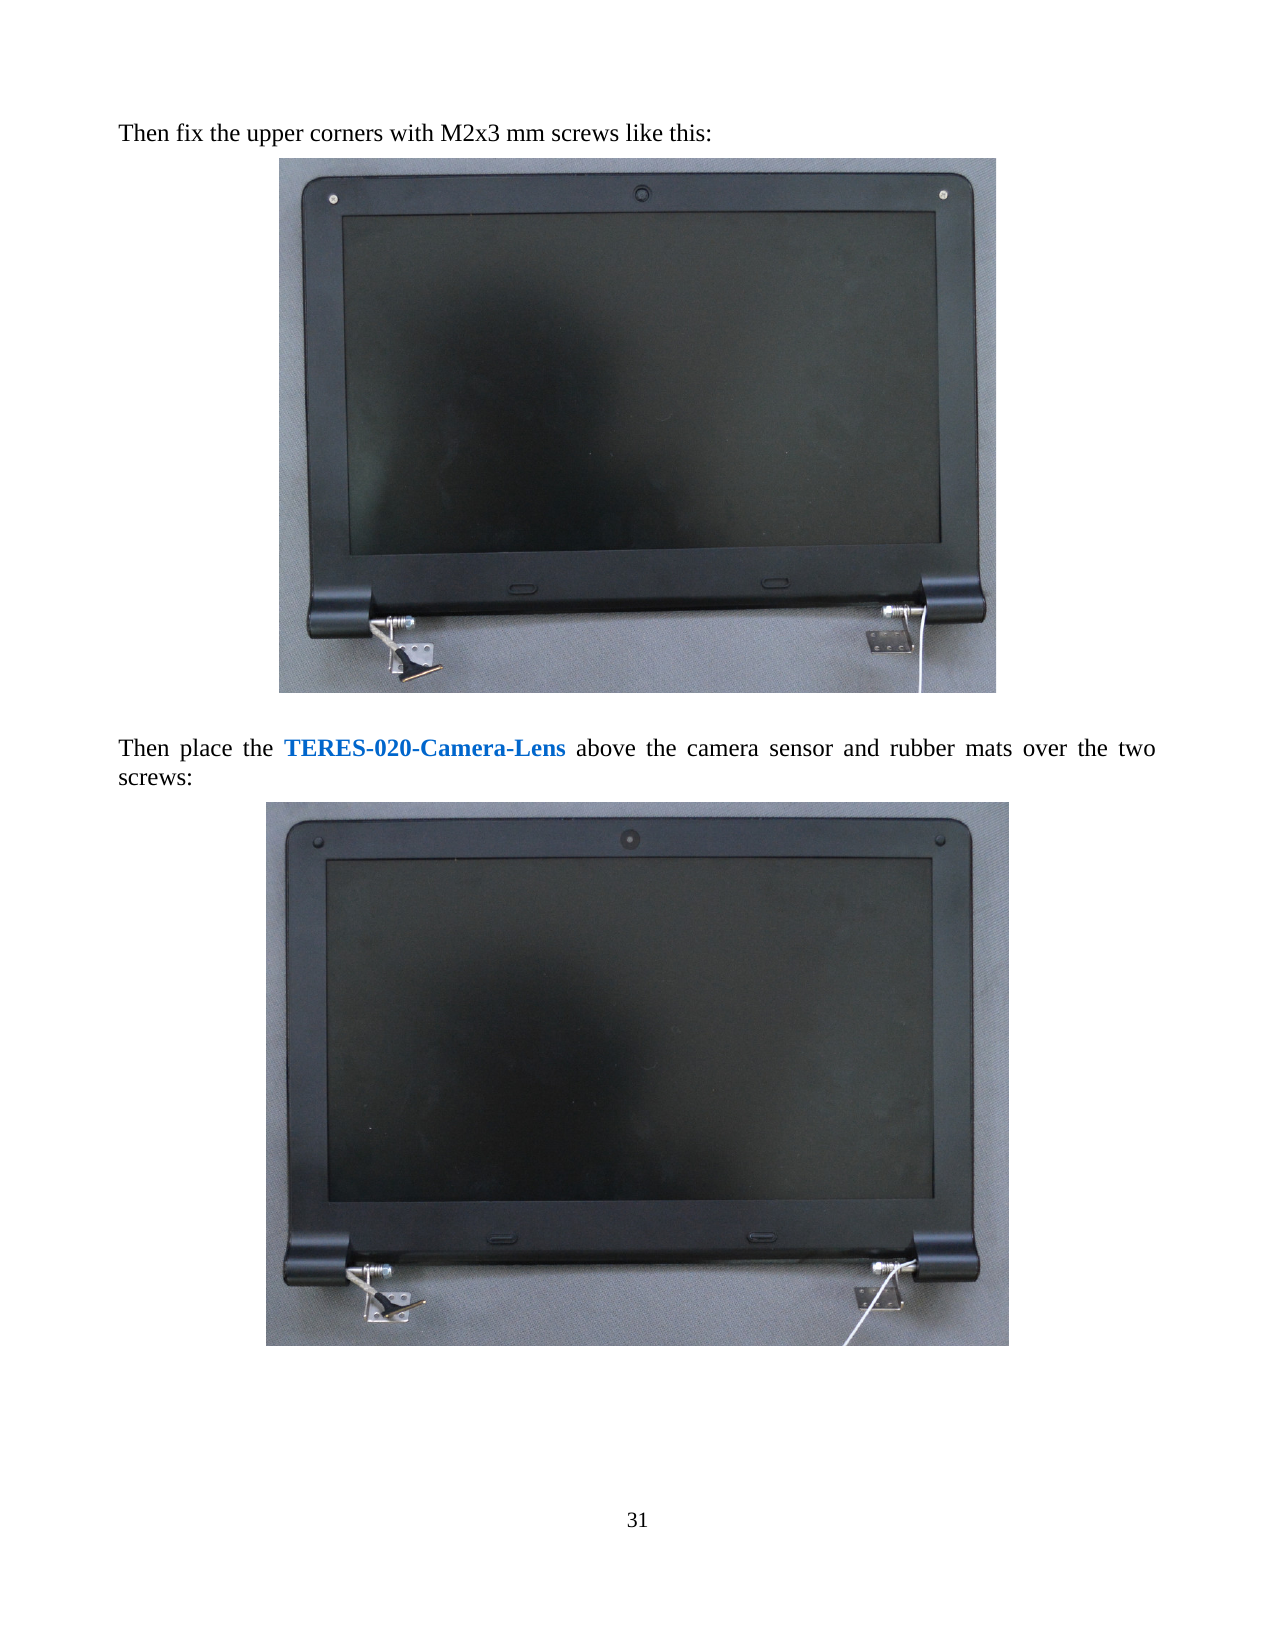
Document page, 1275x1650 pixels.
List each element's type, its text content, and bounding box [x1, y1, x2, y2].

picture [266, 802, 1009, 1346]
text Then place the TERES-020-Camera-Lens above the camera sensor and rubber mats over the two screws: [118, 733, 1157, 790]
text Then fix the upper corners with M2x3 mm screws like this: [118, 118, 1157, 147]
picture [279, 158, 997, 693]
